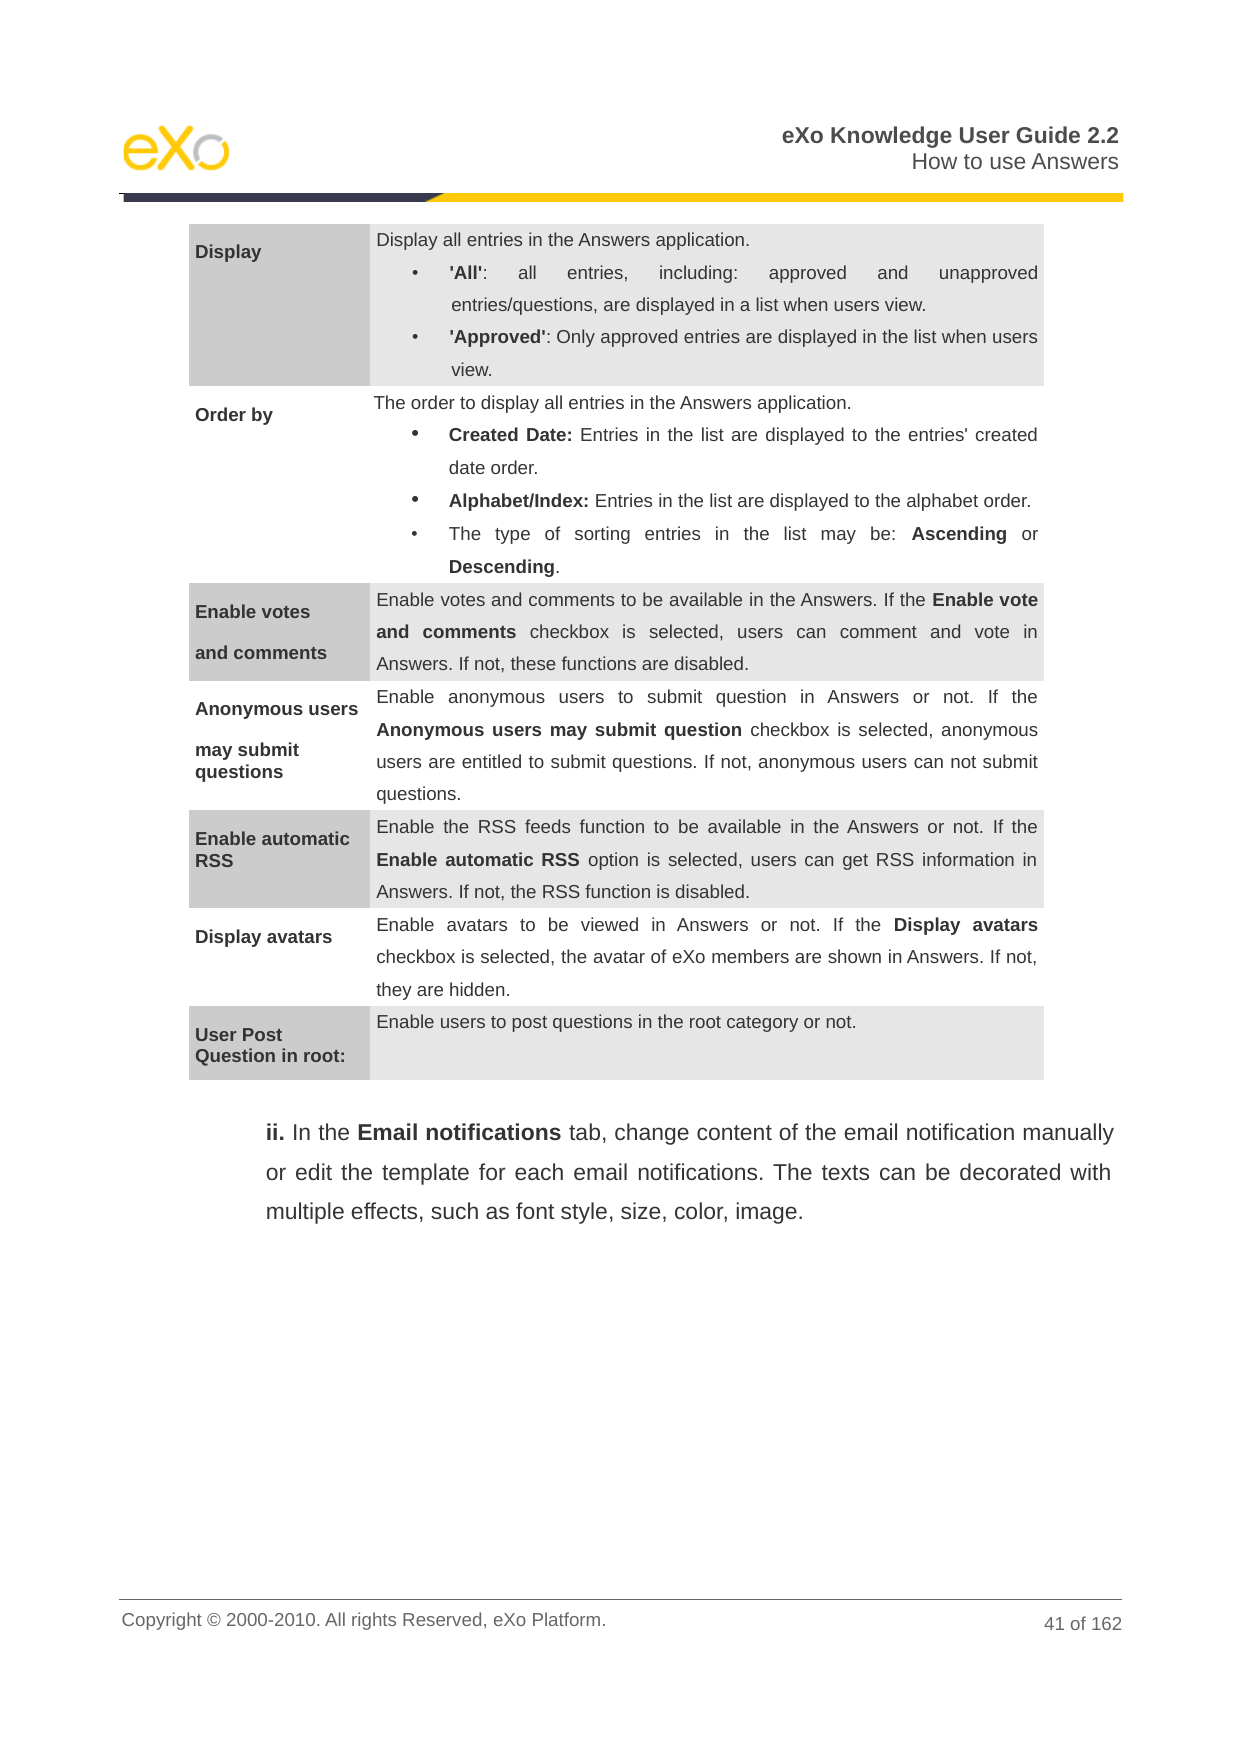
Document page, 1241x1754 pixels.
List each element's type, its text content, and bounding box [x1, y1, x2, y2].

text ii. In the Email notifications tab, change content of the email notification manually or edit the template for each email notifications. The texts can be decorated with multiple effects, such as font style, size, color, image. [118, 1119, 1122, 1224]
table_cell Enable automatic RSS [189, 810, 370, 908]
picture [123, 125, 230, 171]
table_header Display [189, 224, 370, 386]
table_cell Enable the RSS feeds function to be available in the Answers or not. If the Enable automatic RSS option is selected, users can get RSS information in Answers. If not, the RSS function is disabled. [370, 810, 1044, 908]
table_cell Order by [189, 386, 370, 583]
table_cell Enable avatars to be viewed in Answers or not. If the Display avatars checkbox is selected, the avatar of eXo members are shown in Answers. If not, they are hidden. [370, 908, 1044, 1006]
table_cell Enable anonymous users to submit question in Answers or not. If the Anonymous users may submit question checkbox is selected, anonymous users are entitled to submit questions. If not, anonymous users can not submit questions. [370, 681, 1044, 810]
table_header Display all entries in the Answers application. 'All': all entries, including: approved and unapproved entries/questions, are displayed in a list when users view. 'Approved': Only approved entries are displayed in the list when users view. [370, 224, 1044, 386]
table_cell Enable users to post questions in the root category or not. [370, 1006, 1044, 1080]
picture [123, 193, 1124, 202]
table_cell The order to display all entries in the Answers application. Created Date: Entries in the list are displayed to the entries' created date order. Alphabet/Index: Entries in the list are displayed to the alphabet order. The type of sorting entries in the list may be: Ascending or Descending. [370, 386, 1044, 583]
table_cell Display avatars [189, 908, 370, 1006]
table_cell Enable votes and comments to be available in the Answers. If the Enable vote and comments checkbox is selected, users can comment and vote in Answers. If not, these functions are disabled. [370, 583, 1044, 681]
table_cell Anonymous users may submit questions [189, 681, 370, 810]
table_cell Enable votes and comments [189, 583, 370, 681]
table_cell User Post Question in root: [189, 1006, 370, 1080]
